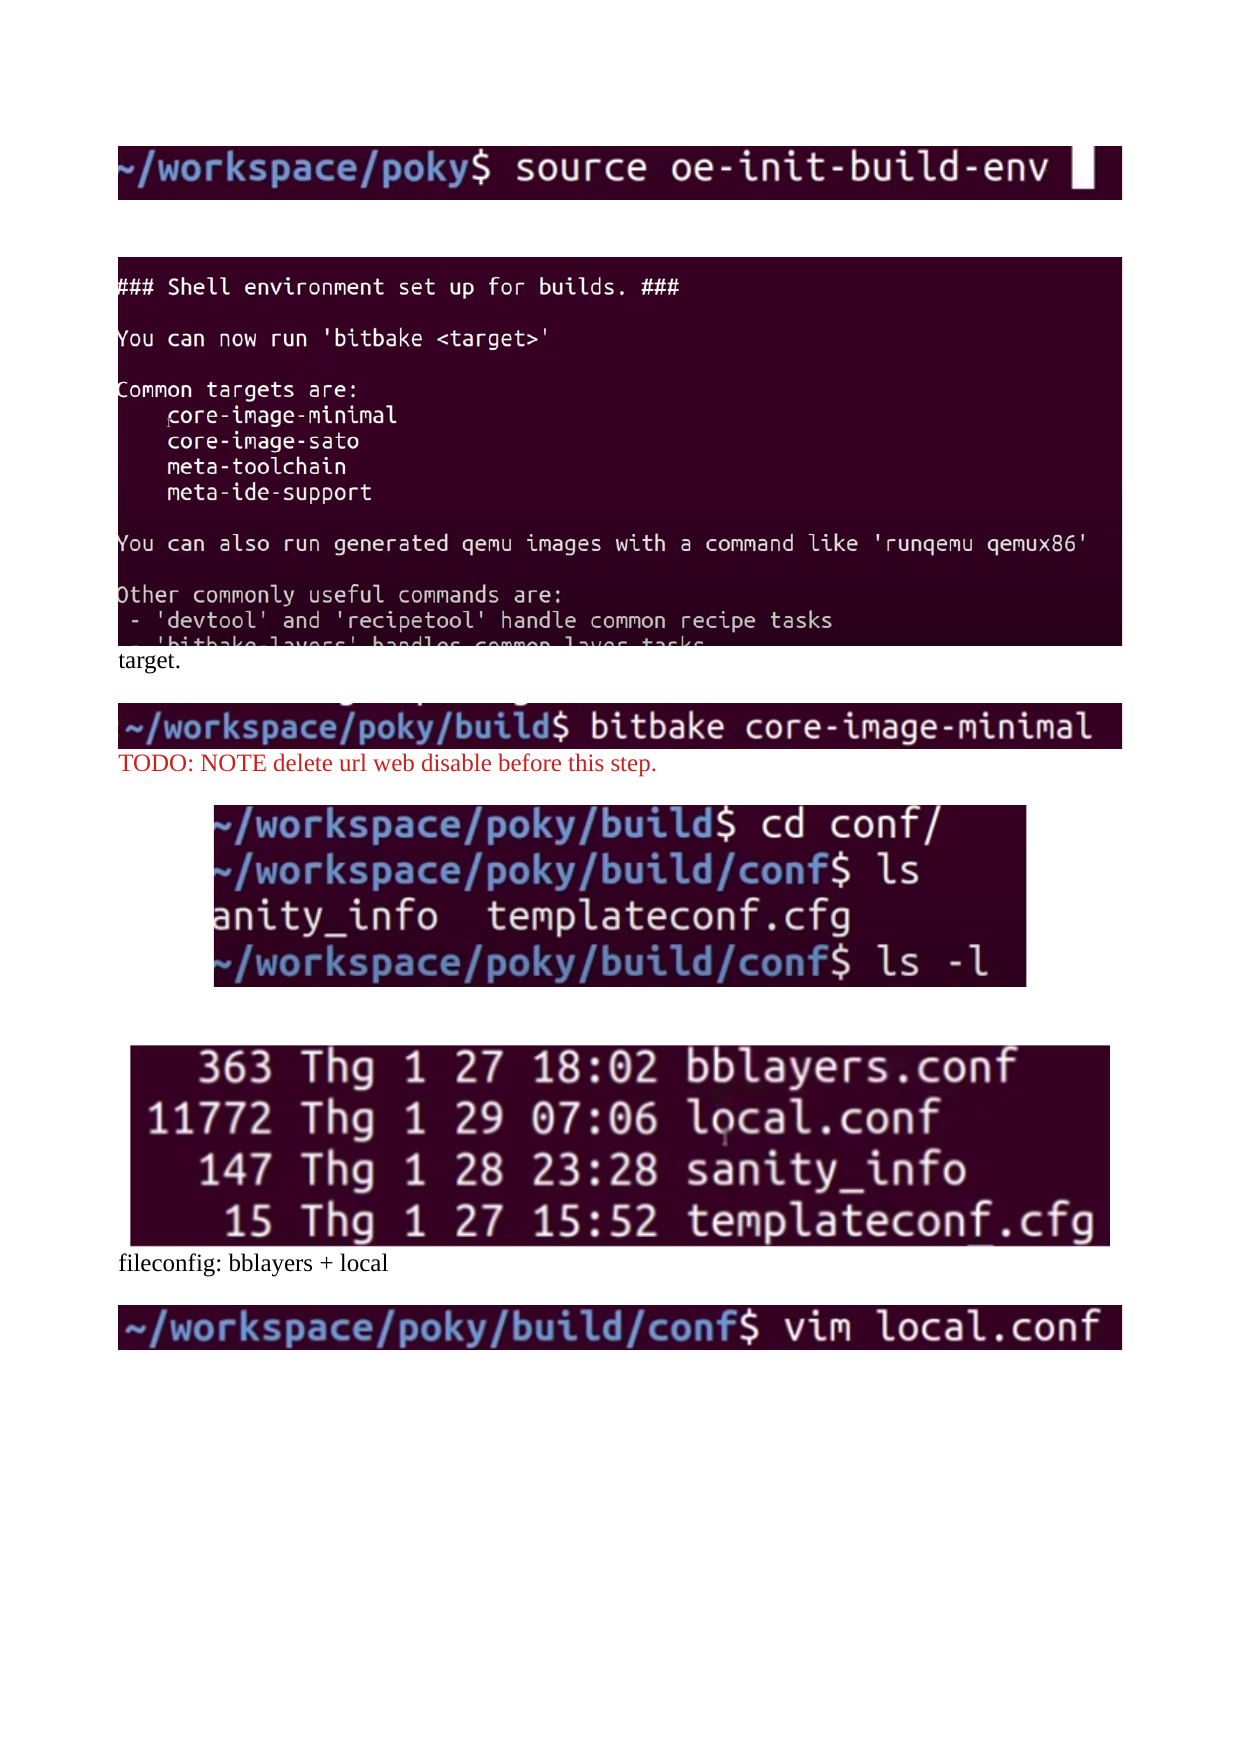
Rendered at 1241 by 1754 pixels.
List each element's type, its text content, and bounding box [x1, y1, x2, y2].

picture [118, 257, 1123, 646]
picture [118, 1305, 1123, 1350]
picture [118, 703, 1123, 749]
text fileconfig: bblayers + local [118, 1044, 1122, 1305]
picture [118, 146, 1123, 200]
text TODO: NOTE delete url web disable before this step. [118, 749, 1122, 806]
text target. [118, 646, 1122, 703]
picture [213, 805, 1027, 987]
picture [130, 1044, 1110, 1248]
